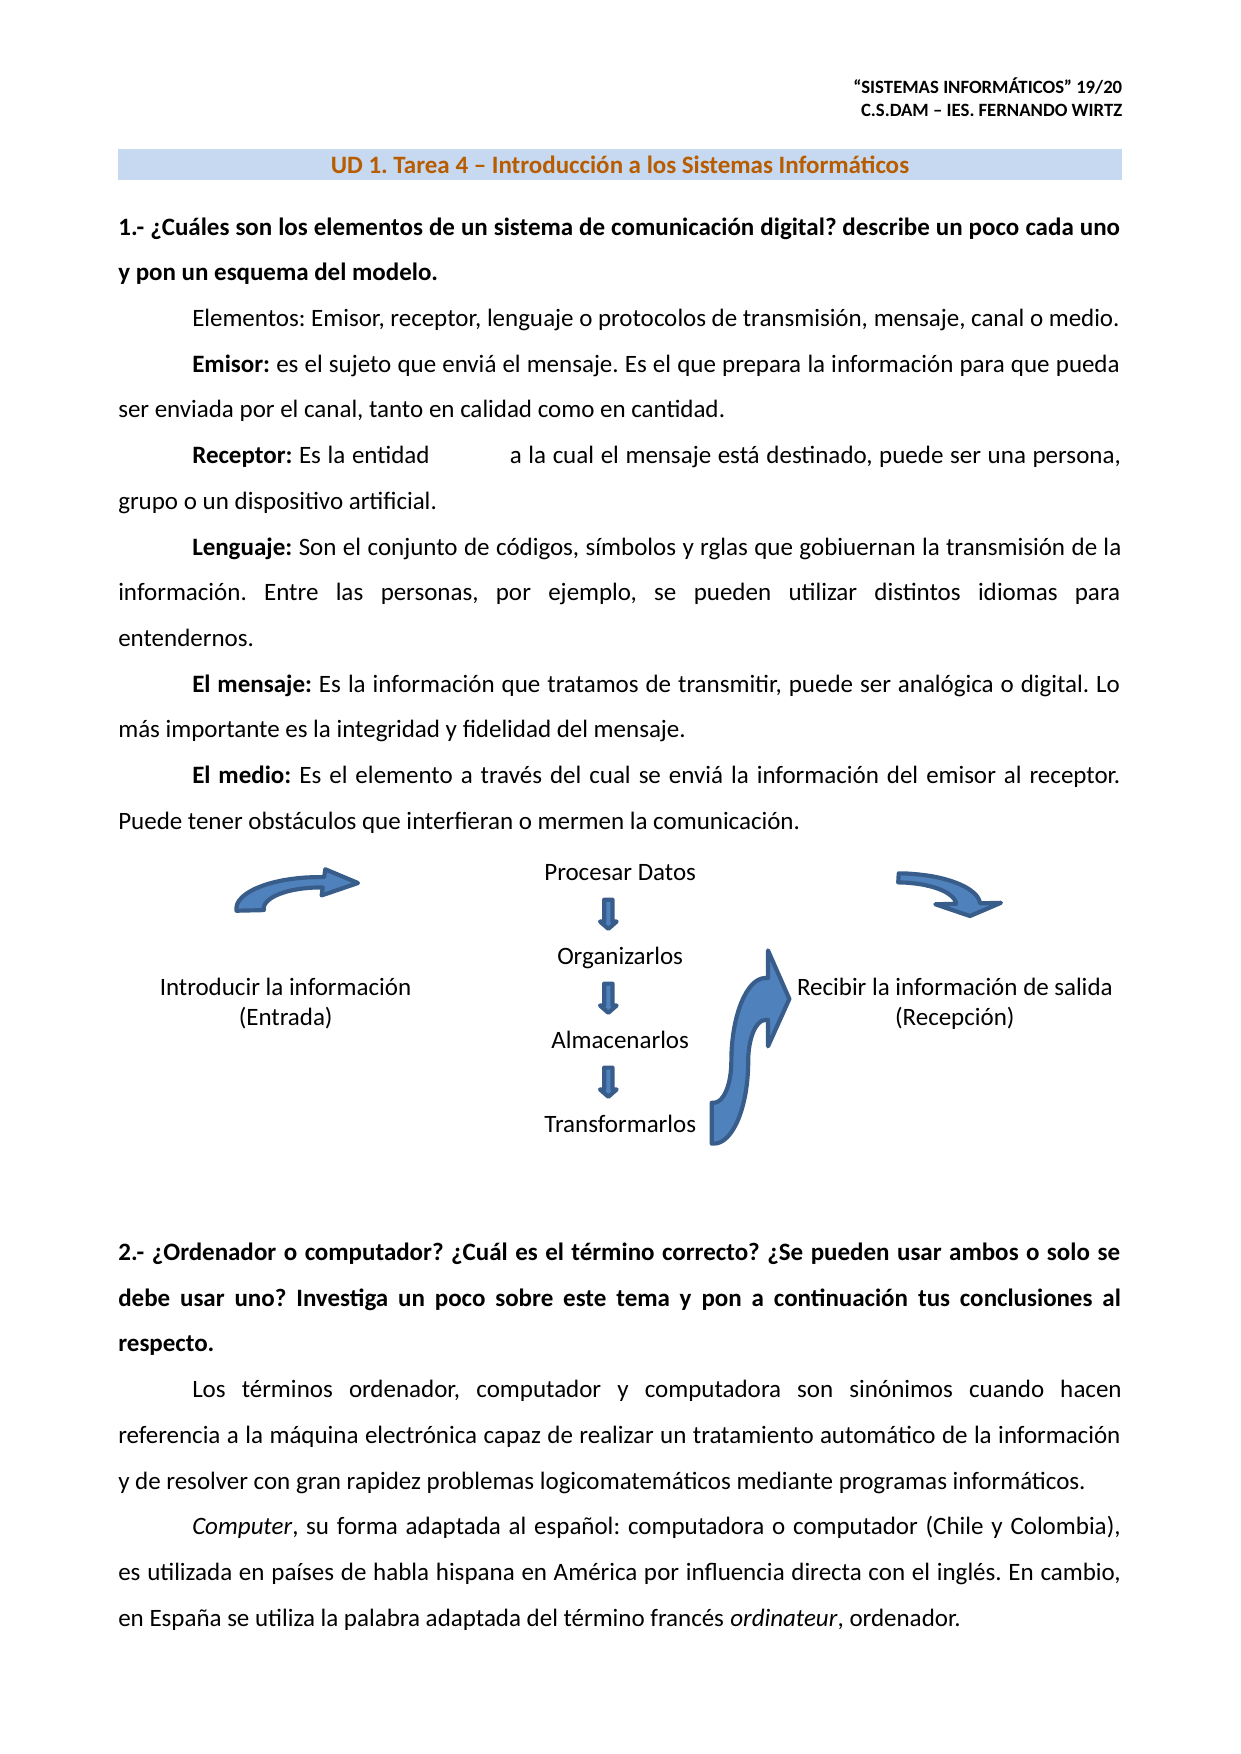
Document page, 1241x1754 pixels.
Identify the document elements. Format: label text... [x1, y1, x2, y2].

table_header [118, 851, 453, 935]
table_cell [788, 1103, 1122, 1145]
text Los términos ordenador, computador y computadora son sinónimos cuando hacen referencia a la máquina electrónica capaz de realizar un tratamiento automático de la información y de resolver con gran rapidez problemas logicomatemáticos mediante programas informáticos. [118, 1373, 1122, 1495]
table_header Procesar Datos [453, 851, 787, 893]
table_cell [453, 893, 787, 935]
table_cell Almacenarlos [453, 1019, 733, 1061]
table_cell [722, 1103, 787, 1145]
table_header [788, 851, 1122, 935]
text Emisor: es el sujeto que enviá el mensaje. Es el que prepara la información para que pueda ser enviada por el canal, tanto en calidad como en cantidad. [118, 348, 1122, 424]
table_cell [118, 1103, 453, 1145]
table_cell [453, 977, 757, 1019]
text Elementos: Emisor, receptor, lenguaje o protocolos de transmisión, mensaje, canal o medio. [118, 302, 1122, 333]
table_cell [118, 1061, 453, 1103]
text Lenguaje: Son el conjunto de códigos, símbolos y rglas que gobiuernan la transmisión de la información. Entre las personas, por ejemplo, se pueden utilizar distintos idiomas para entendernos. [118, 531, 1122, 653]
text Receptor: Es la entidad a la cual el mensaje está destinado, puede ser una persona, grupo o un dispositivo artificial. [118, 439, 1122, 516]
table_cell [751, 1019, 787, 1061]
table_cell [453, 1061, 729, 1103]
table_cell [746, 1061, 787, 1103]
text El mensaje: Es la información que tratamos de transmitir, puede ser analógica o digital. Lo más importante es la integridad y fidelidad del mensaje. [118, 668, 1122, 744]
table_cell Organizarlos [453, 935, 787, 977]
table_cell [788, 1061, 1122, 1103]
table_cell Transformarlos [453, 1103, 709, 1145]
text Computer, su forma adaptada al español: computadora o computador (Chile y Colombia), es utilizada en países de habla hispana en América por influencia directa con el inglés. En cambio, en España se utiliza la palabra adaptada del término francés ordinateur, ordenador. [118, 1511, 1122, 1632]
text 1.- ¿Cuáles son los elementos de un sistema de comunicación digital? describe un poco cada uno y pon un esquema del modelo. [118, 211, 1122, 287]
text 2.- ¿Ordenador o computador? ¿Cuál es el término correcto? ¿Se pueden usar ambos o solo se debe usar uno? Investiga un poco sobre este tema y pon a continuación tus conclusiones al respecto. [118, 1236, 1122, 1358]
text El medio: Es el elemento a través del cual se enviá la información del emisor al receptor. Puede tener obstáculos que interfieran o mermen la comunicación. [118, 759, 1122, 836]
table_cell Introducir la información (Entrada) [118, 935, 453, 1061]
table_cell Recibir la información de salida (Recepción) [788, 935, 1122, 1061]
text UD 1. Tarea 4 – Introducción a los Sistemas Informáticos [118, 149, 1122, 180]
